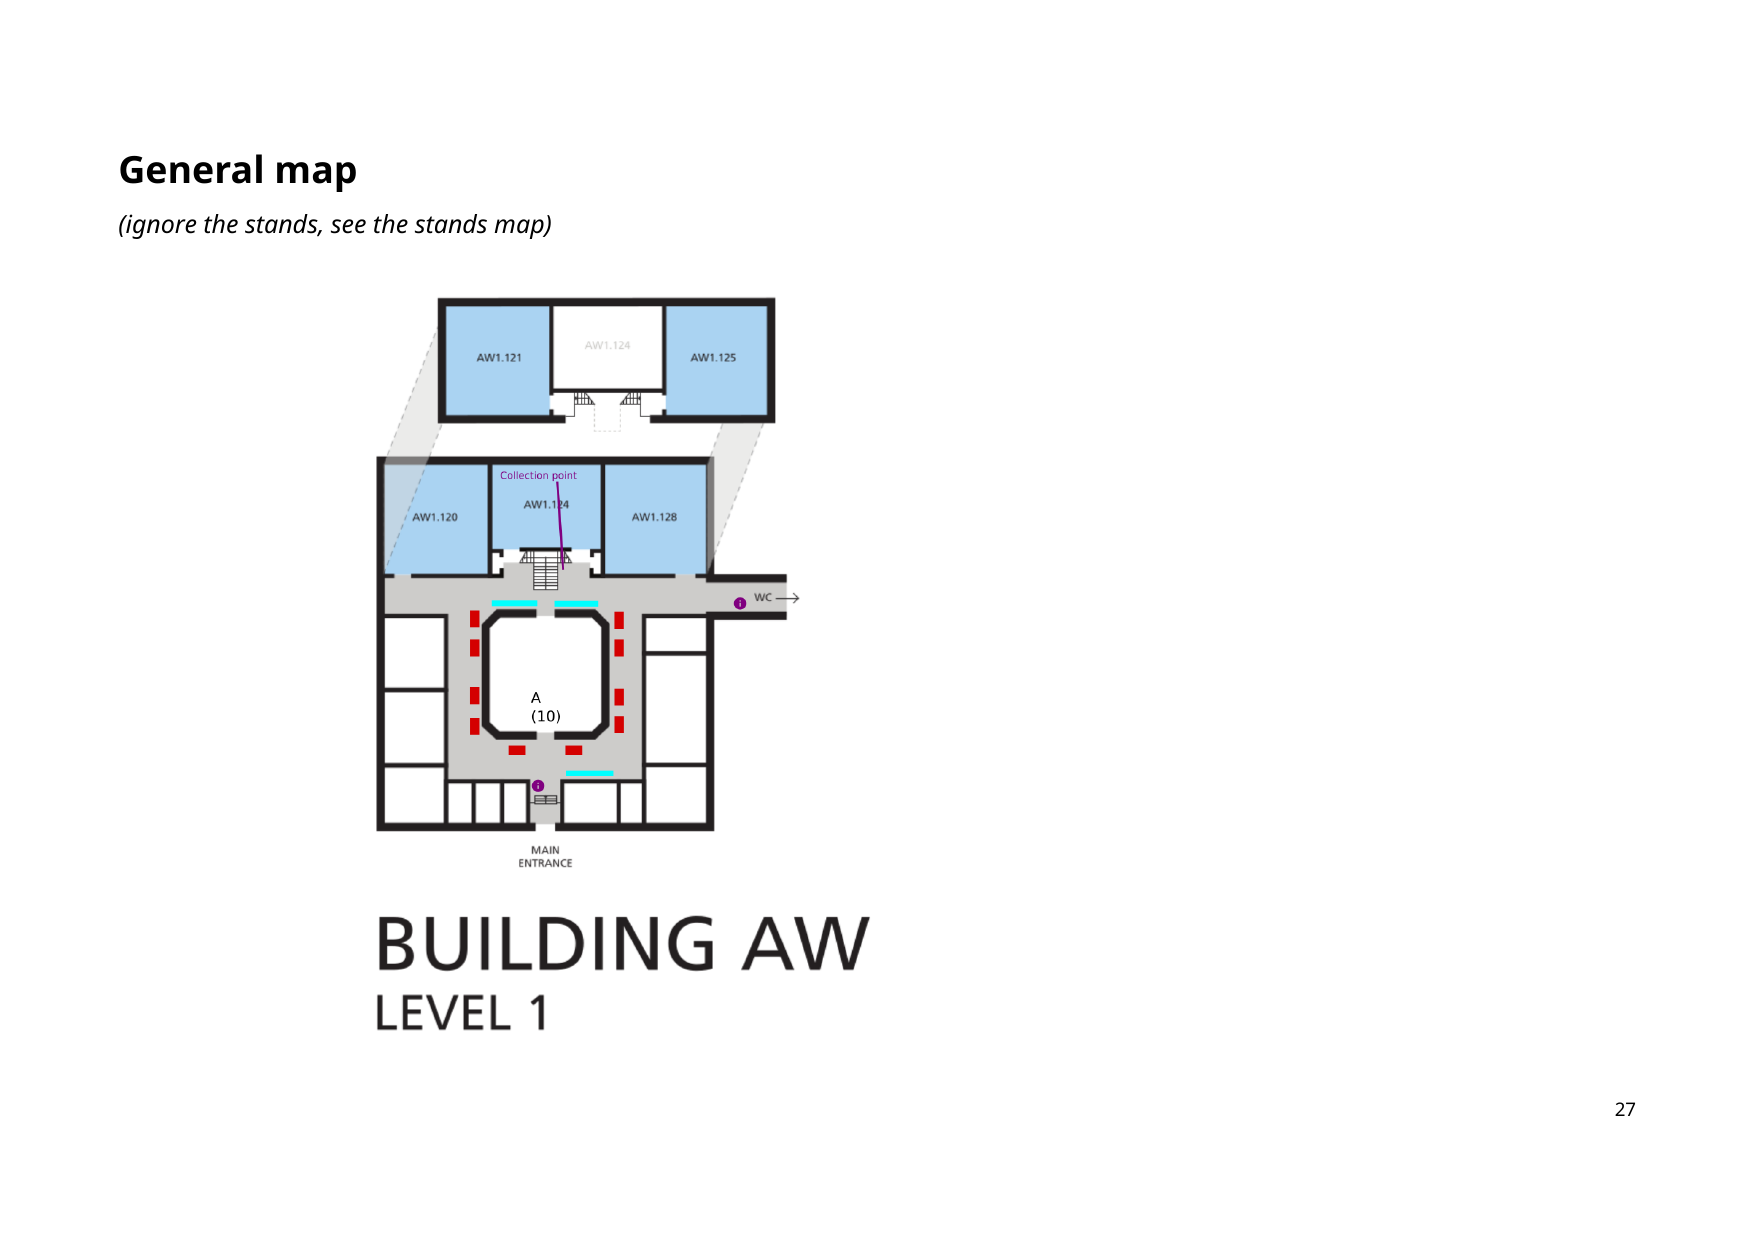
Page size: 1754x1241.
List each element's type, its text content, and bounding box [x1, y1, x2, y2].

subtitle General map [118, 143, 1636, 194]
picture [295, 260, 1459, 1083]
text (ignore the stands, see the stands map) [118, 207, 1636, 241]
